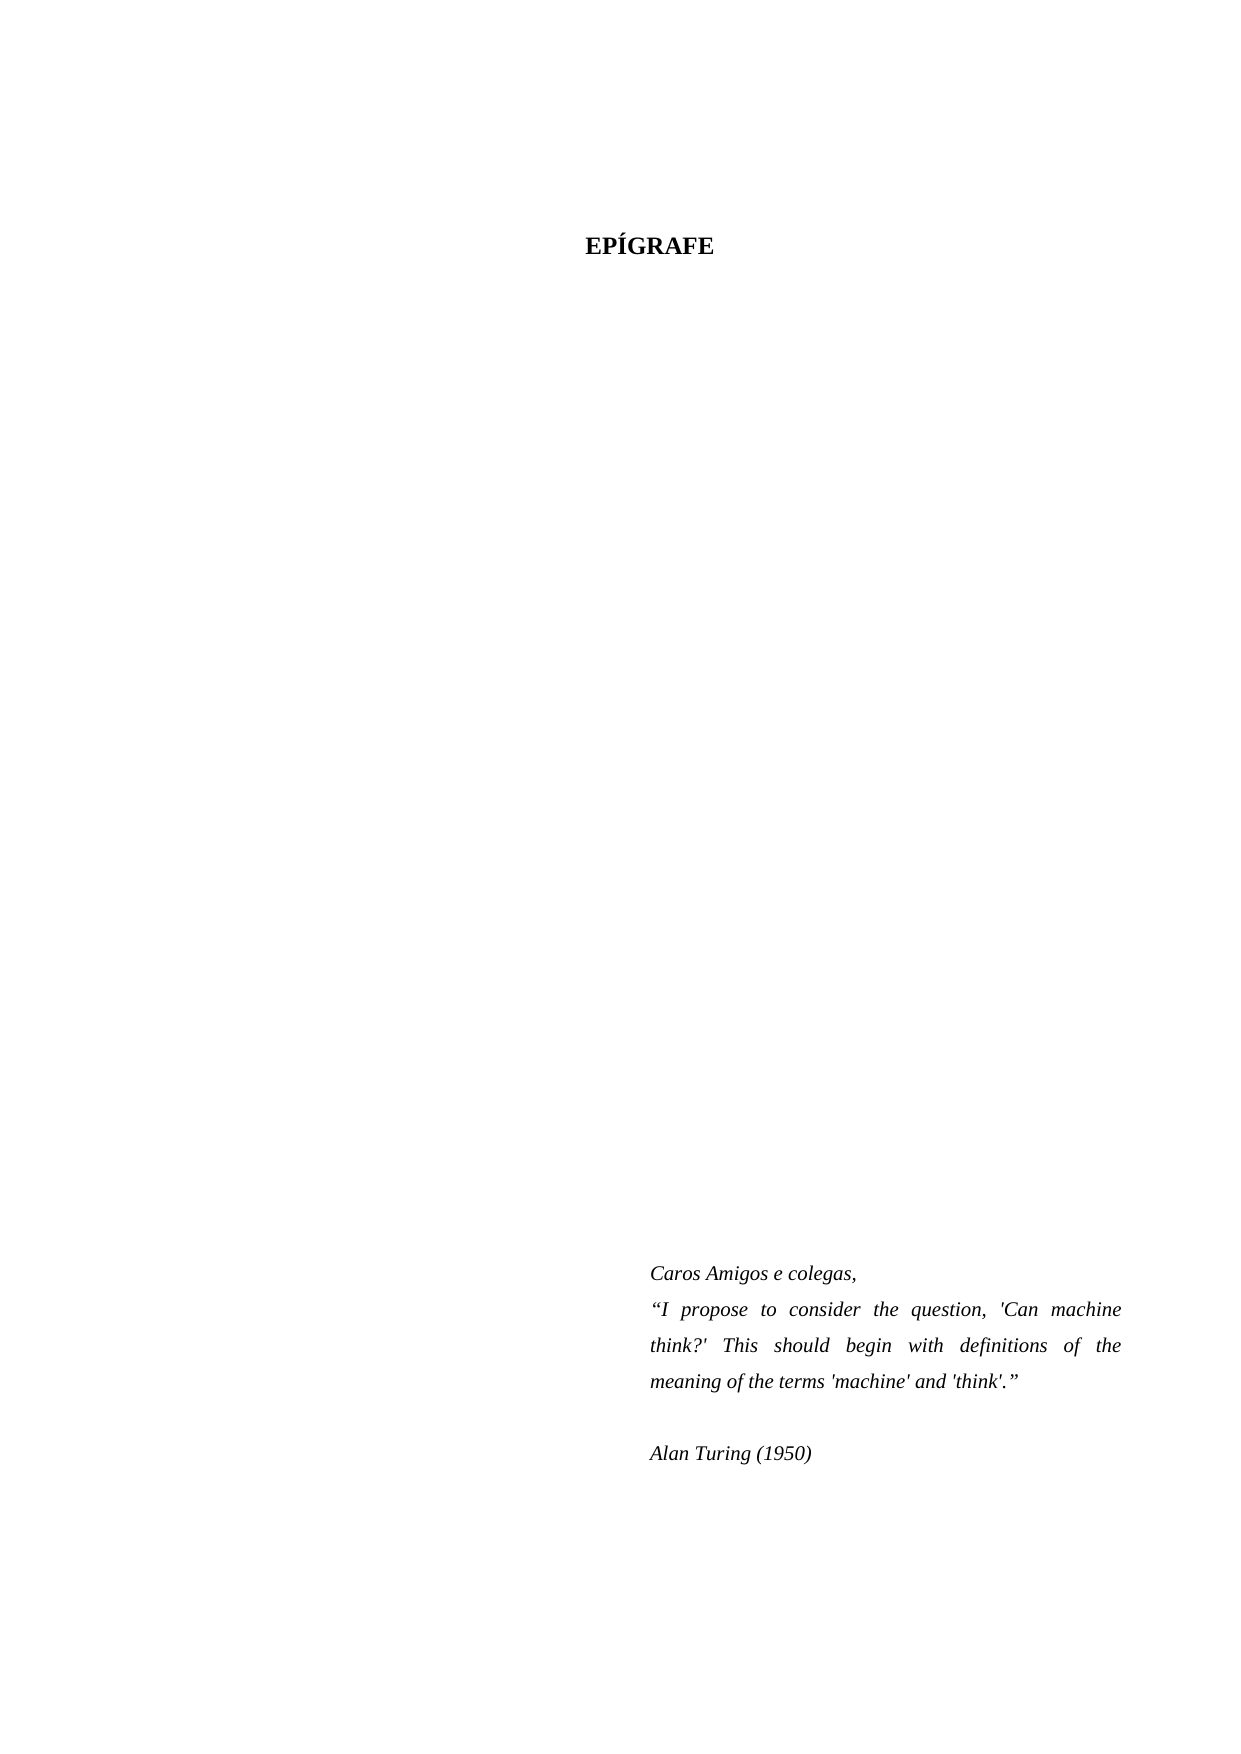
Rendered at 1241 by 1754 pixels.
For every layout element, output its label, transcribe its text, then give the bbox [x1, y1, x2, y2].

text “I propose to consider the question, 'Can machine think?' This should begin with definitions of the meaning of the terms 'machine' and 'think'.” [650, 1297, 1122, 1393]
text Caros Amigos e colegas, [650, 1261, 1122, 1285]
text Alan Turing (1950) [650, 1441, 1122, 1465]
text EPÍGRAFE [177, 231, 1122, 259]
